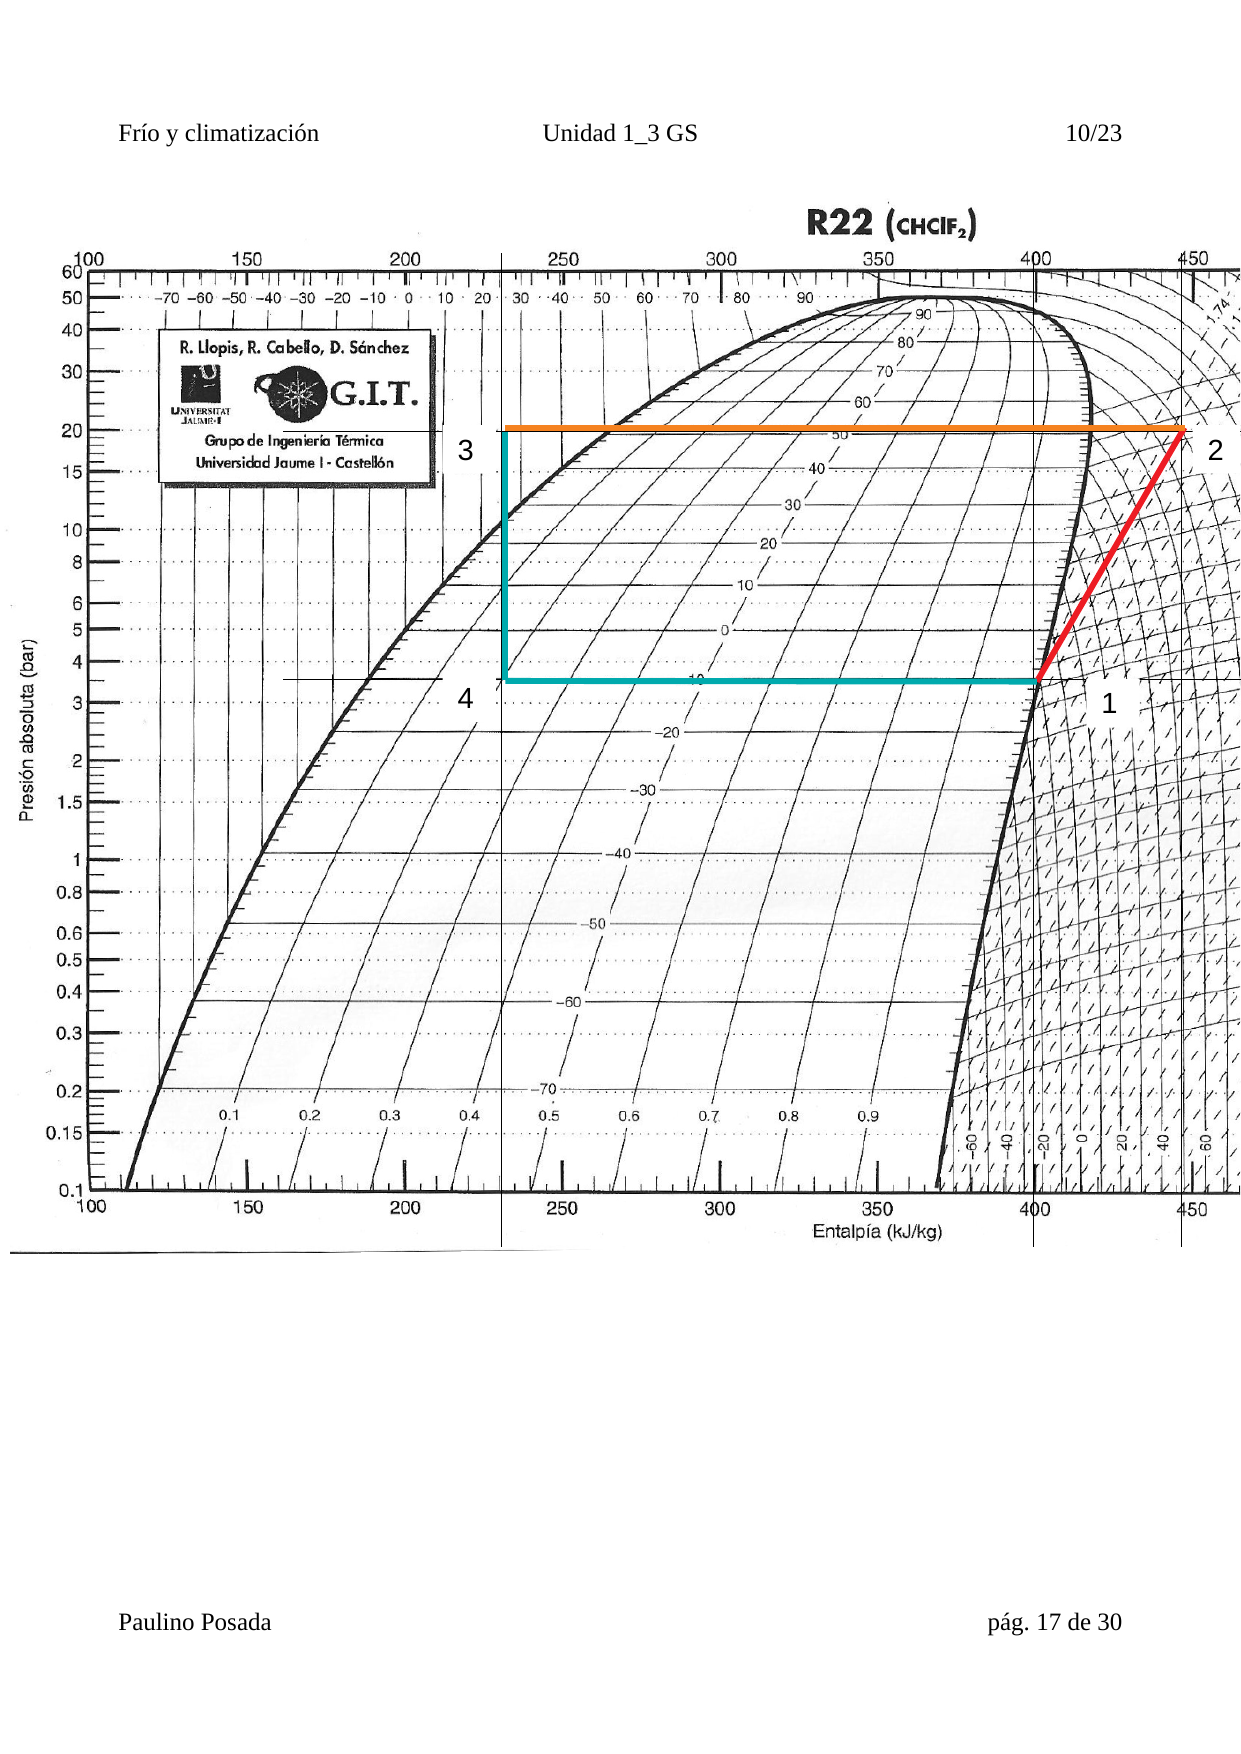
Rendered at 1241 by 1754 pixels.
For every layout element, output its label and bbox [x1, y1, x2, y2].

picture [1182, 680, 1241, 1243]
picture [1034, 432, 1177, 678]
picture [1034, 680, 1181, 1244]
picture [508, 432, 1033, 678]
picture [1182, 432, 1241, 679]
picture [1043, 442, 1181, 679]
picture [3, 182, 1241, 1254]
